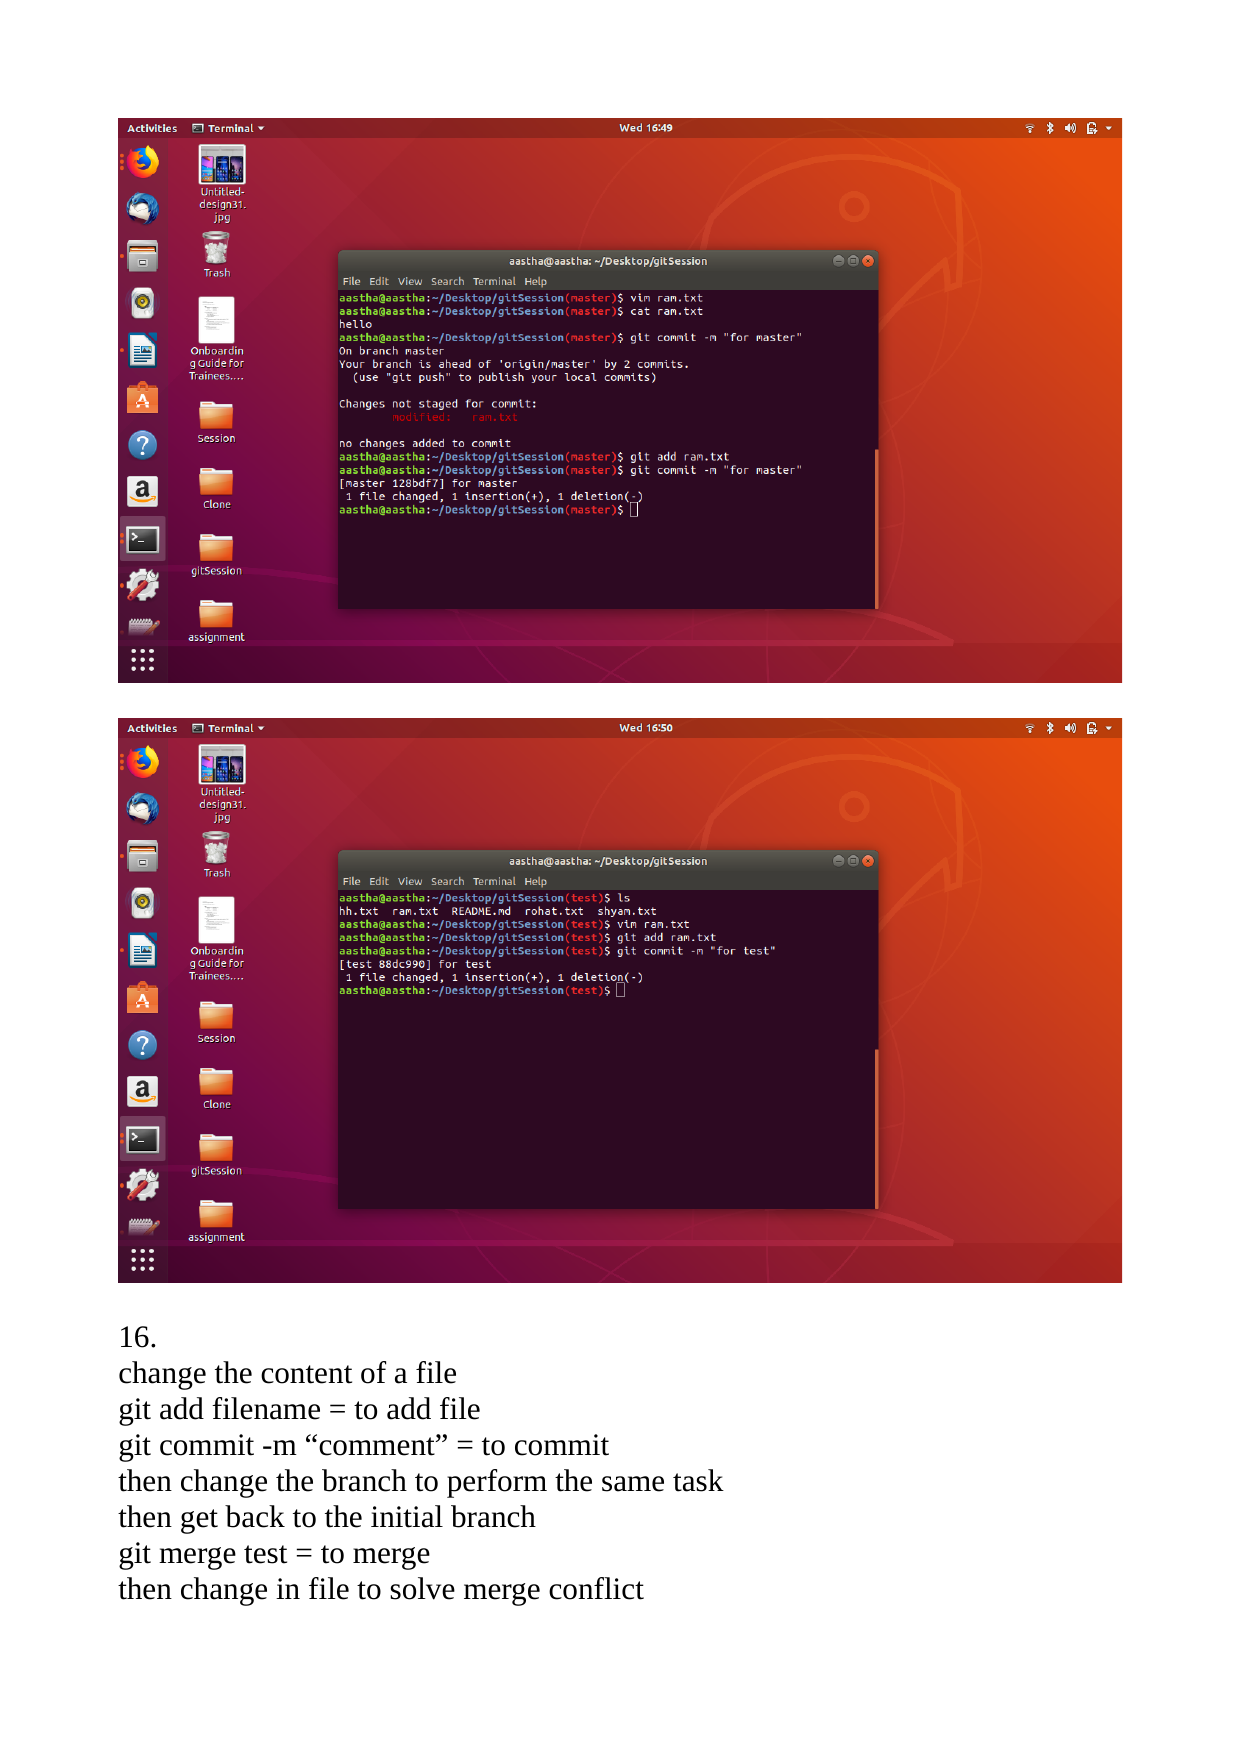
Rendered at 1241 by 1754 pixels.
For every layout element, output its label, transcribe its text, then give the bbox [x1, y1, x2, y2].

text then change the branch to perform the same task [118, 1462, 1122, 1498]
text git merge test = to merge [118, 1534, 1122, 1570]
text then change in file to solve merge conflict [118, 1570, 1122, 1606]
picture [118, 718, 1123, 1283]
text 16. [118, 1319, 1122, 1355]
text then get back to the initial branch [118, 1498, 1122, 1534]
text git commit -m “comment” = to commit [118, 1427, 1122, 1462]
picture [118, 118, 1123, 683]
text change the content of a file [118, 1355, 1122, 1391]
text git add filename = to add file [118, 1391, 1122, 1427]
